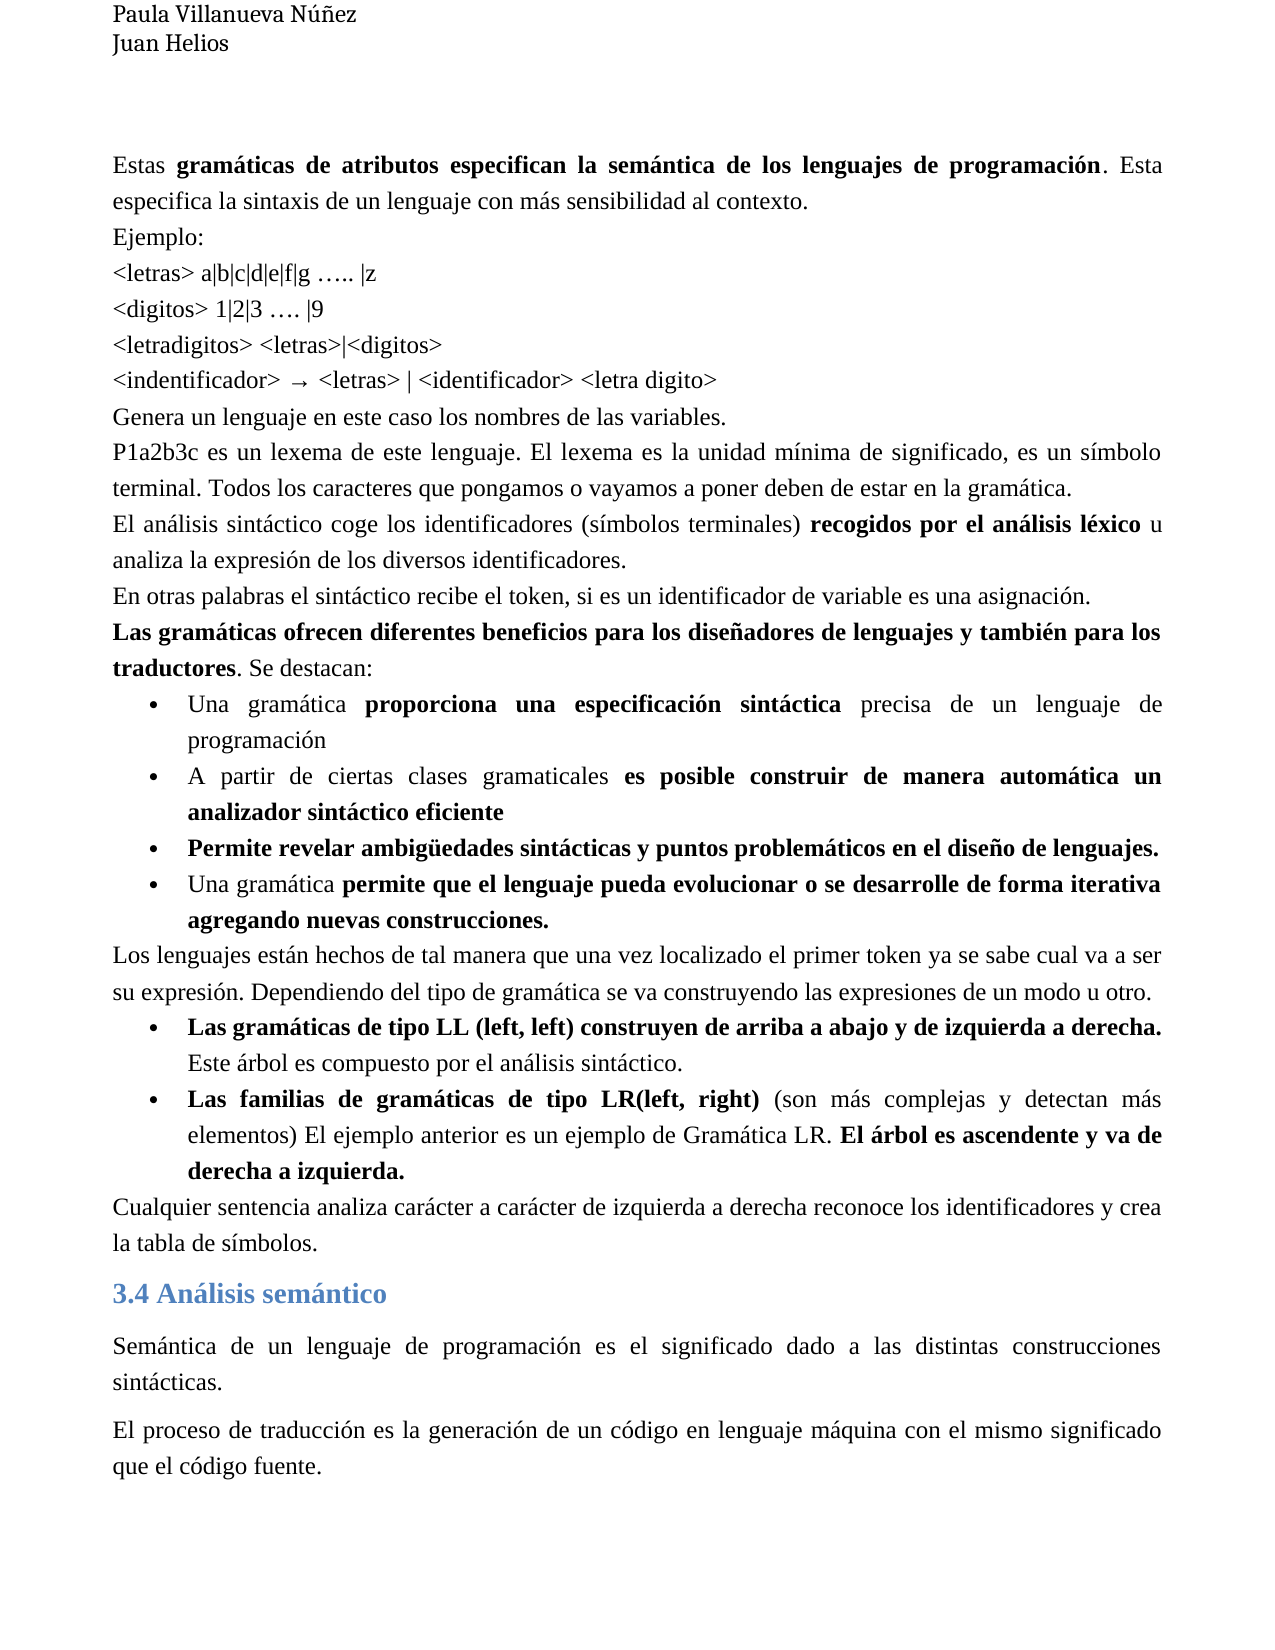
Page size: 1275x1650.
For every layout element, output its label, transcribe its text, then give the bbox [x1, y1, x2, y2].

text Las gramáticas ofrecen diferentes beneficios para los diseñadores de lenguajes y también para los traductores. Se destacan: [112, 617, 1162, 682]
list Las familias de gramáticas de tipo LR(left, right) (son más complejas y detectan más elementos) El ejemplo anterior es un ejemplo de Gramática LR. El árbol es ascendente y va de derecha a izquierda. [150, 1084, 1162, 1185]
text El proceso de traducción es la generación de un código en lenguaje máquina con el mismo significado que el código fuente. [112, 1415, 1162, 1480]
text <letras> a|b|c|d|e|f|g ….. |z [112, 258, 1162, 287]
list Las gramáticas de tipo LL (left, left) construyen de arriba a abajo y de izquierda a derecha. Este árbol es compuesto por el análisis sintáctico. [150, 1012, 1162, 1077]
text Genera un lenguaje en este caso los nombres de las variables. [112, 402, 1162, 430]
text Estas gramáticas de atributos especifican la semántica de los lenguajes de programación. Esta especifica la sintaxis de un lenguaje con más sensibilidad al contexto. [112, 150, 1162, 215]
text Cualquier sentencia analiza carácter a carácter de izquierda a derecha reconoce los identificadores y crea la tabla de símbolos. [112, 1192, 1162, 1257]
text Ejemplo: [112, 222, 1162, 251]
text El análisis sintáctico coge los identificadores (símbolos terminales) recogidos por el análisis léxico u analiza la expresión de los diversos identificadores. [112, 509, 1162, 574]
list Una gramática proporciona una especificación sintáctica precisa de un lenguaje de programación [150, 689, 1162, 754]
text Semántica de un lenguaje de programación es el significado dado a las distintas construcciones sintácticas. [112, 1331, 1162, 1396]
text <indentificador> → <letras> | <identificador> <letra digito> [112, 366, 1162, 394]
text En otras palabras el sintáctico recibe el token, si es un identificador de variable es una asignación. [112, 581, 1162, 610]
text <digitos> 1|2|3 …. |9 [112, 294, 1162, 322]
text Los lenguajes están hechos de tal manera que una vez localizado el primer token ya se sabe cual va a ser su expresión. Dependiendo del tipo de gramática se va construyendo las expresiones de un modo u otro. [112, 941, 1162, 1005]
list A partir de ciertas clases gramaticales es posible construir de manera automática un analizador sintáctico eficiente [150, 761, 1162, 826]
list Permite revelar ambigüedades sintácticas y puntos problemáticos en el diseño de lenguajes. [150, 833, 1162, 862]
subtitle 3.4 Análisis semántico [112, 1277, 1162, 1310]
text <letradigitos> <letras>|<digitos> [112, 330, 1162, 358]
text P1a2b3c es un lexema de este lenguaje. El lexema es la unidad mínima de significado, es un símbolo terminal. Todos los caracteres que pongamos o vayamos a poner deben de estar en la gramática. [112, 437, 1162, 502]
list Una gramática permite que el lenguaje pueda evolucionar o se desarrolle de forma iterativa agregando nuevas construcciones. [150, 869, 1162, 933]
